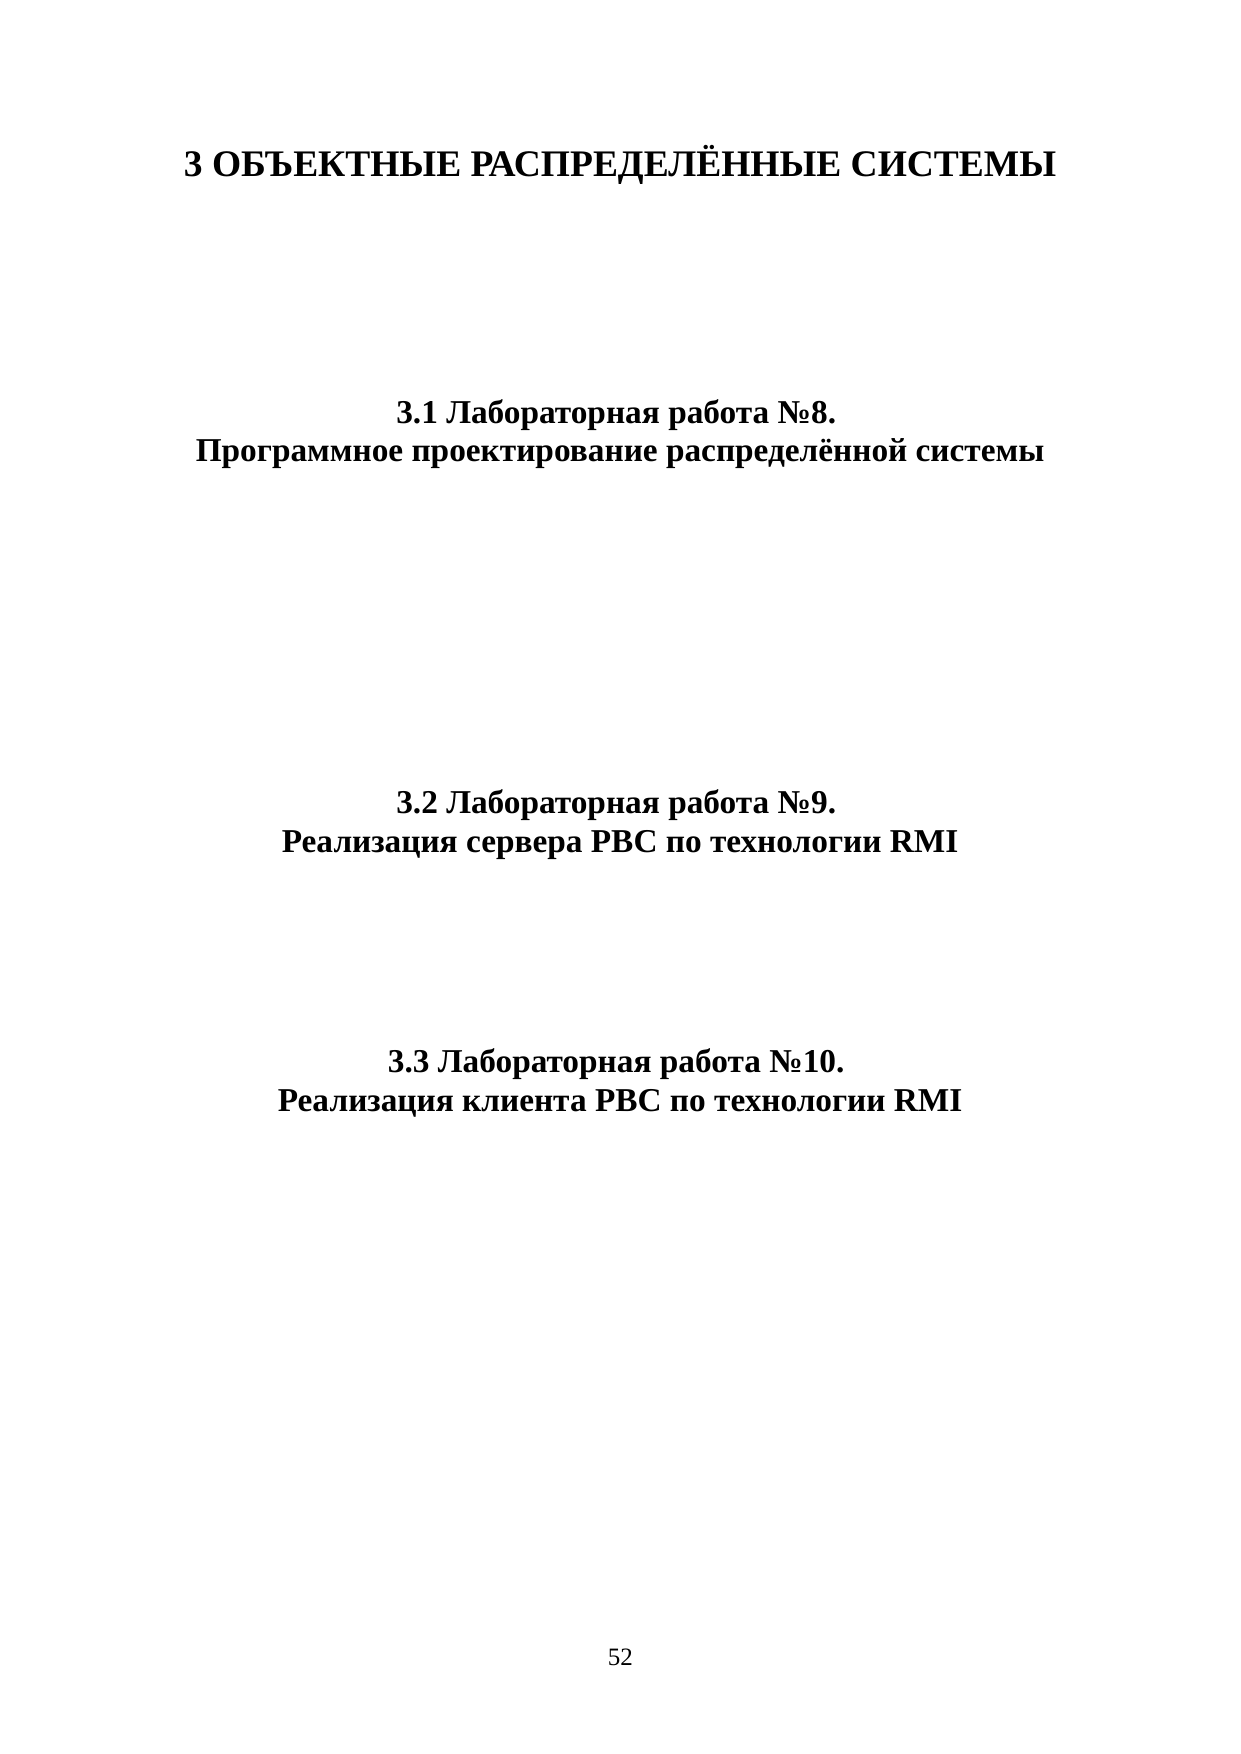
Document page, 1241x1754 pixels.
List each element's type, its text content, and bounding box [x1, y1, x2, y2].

subtitle 3 ОБЪЕКТНЫЕ РАСПРЕДЕЛЁННЫЕ СИСТЕМЫ [118, 142, 1122, 185]
subtitle 3.2 Лабораторная работа №9. Реализация сервера РВС по технологии RMI [118, 783, 1122, 859]
subtitle 3.1 Лабораторная работа №8. Программное проектирование распределённой системы [118, 392, 1122, 469]
subtitle 3.3 Лабораторная работа №10. Реализация клиента РВС по технологии RMI [118, 1042, 1122, 1118]
